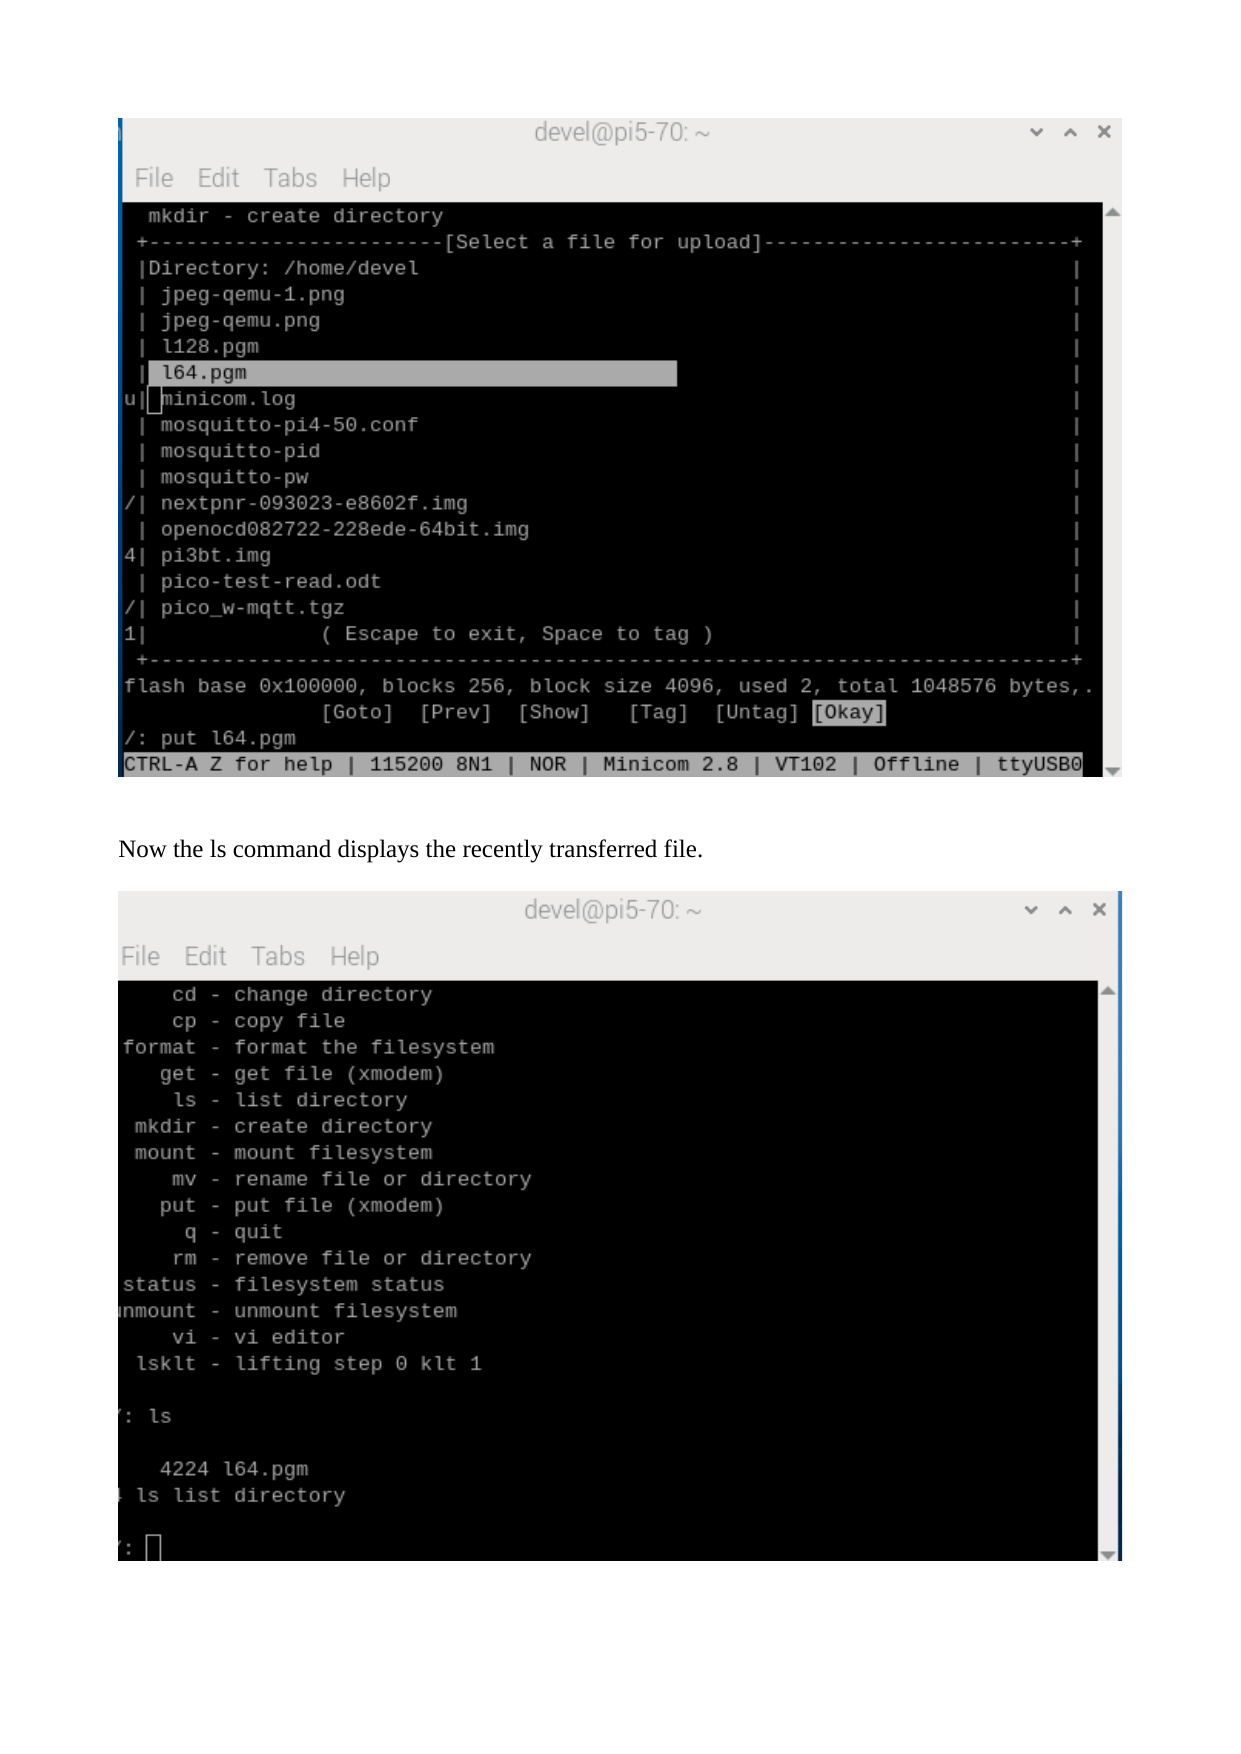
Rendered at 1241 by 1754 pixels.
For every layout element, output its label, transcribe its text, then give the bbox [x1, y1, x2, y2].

picture [118, 118, 1123, 777]
text Now the ls command displays the recently transferred file. [118, 834, 1122, 863]
picture [118, 891, 1123, 1561]
